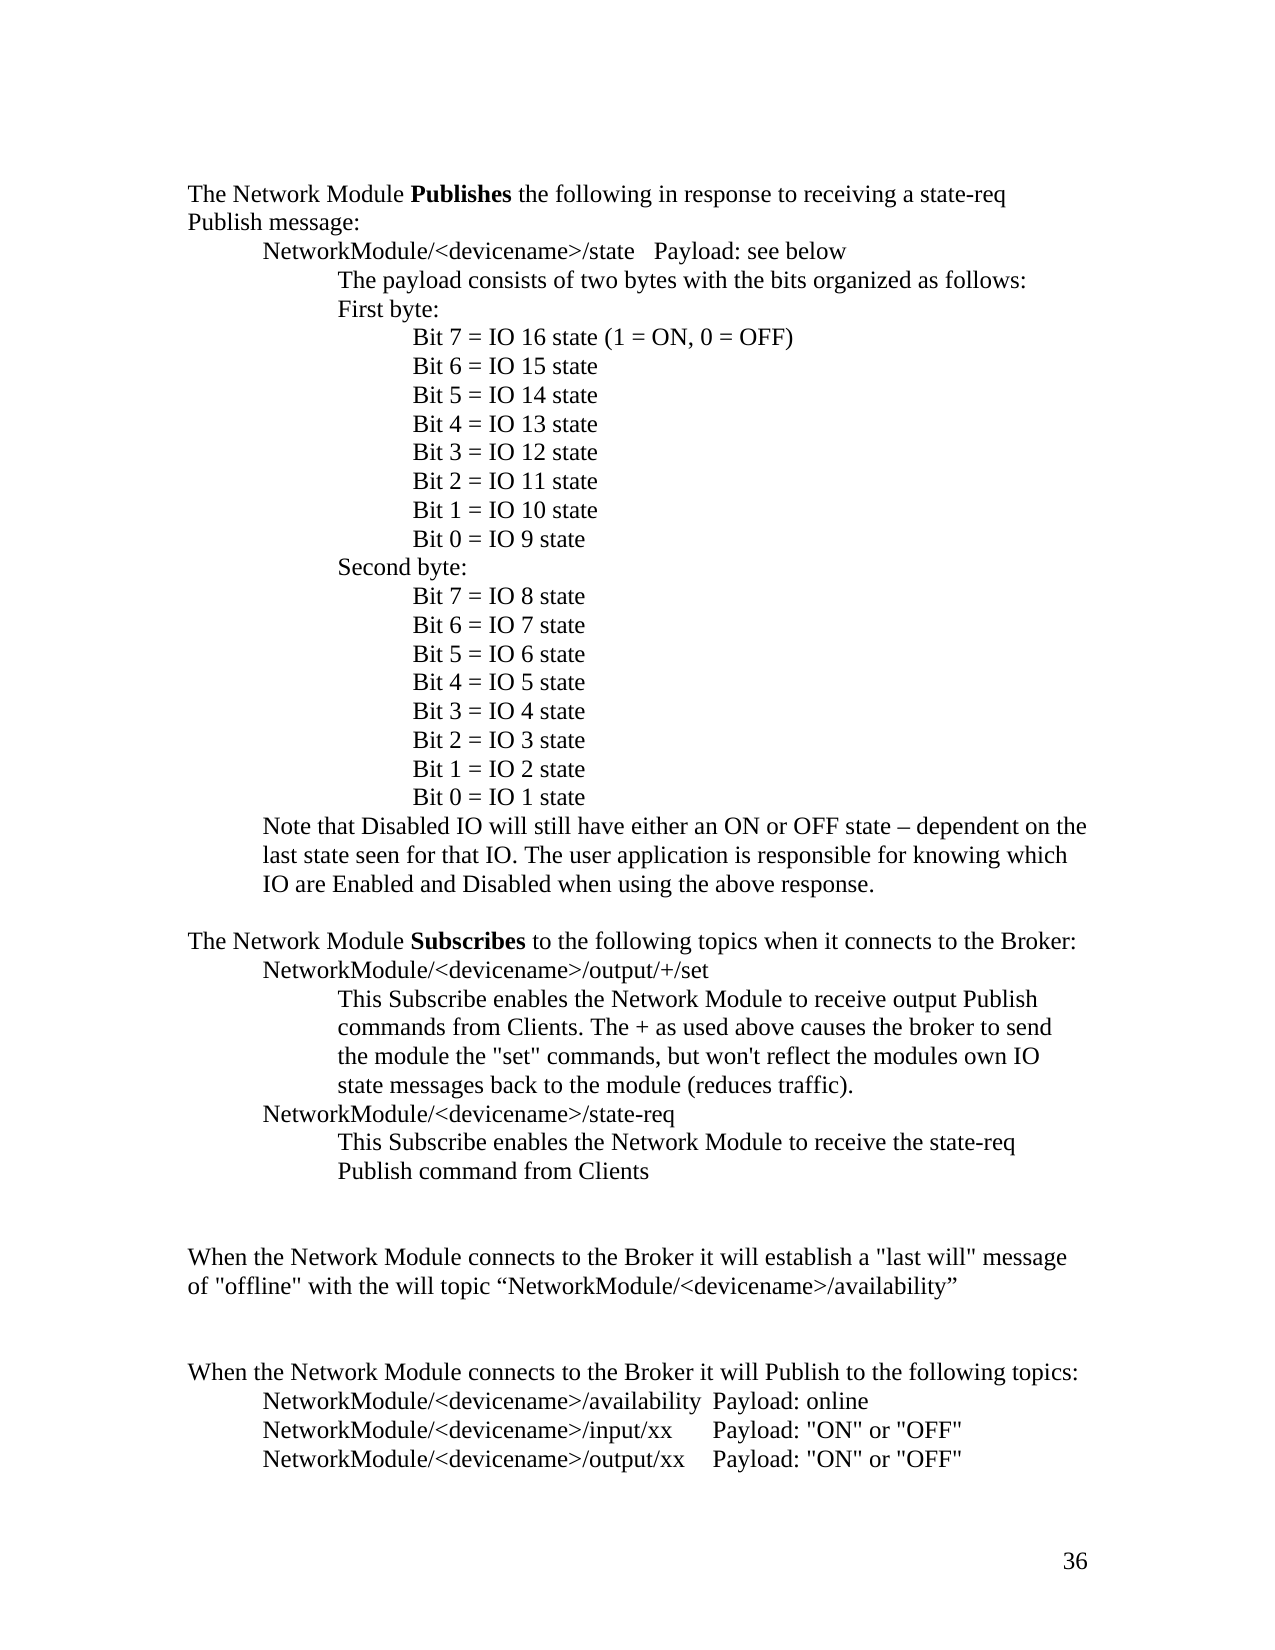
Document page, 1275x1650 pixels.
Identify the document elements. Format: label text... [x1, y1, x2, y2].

text Bit 7 = IO 8 state [412, 581, 1087, 610]
text NetworkModule/<devicename>/state Payload: see below [262, 236, 1087, 265]
text Bit 5 = IO 6 state [412, 639, 1087, 667]
text The Network Module Publishes the following in response to receiving a state-req [187, 179, 1087, 207]
text NetworkModule/<devicename>/state-req [262, 1099, 1087, 1127]
text Bit 7 = IO 16 state (1 = ON, 0 = OFF) [412, 322, 1087, 351]
text NetworkModule/<devicename>/output/+/set [262, 955, 1087, 984]
text The payload consists of two bytes with the bits organized as follows: [337, 265, 1087, 294]
text When the Network Module connects to the Broker it will Publish to the following topics: [187, 1357, 1087, 1386]
text Bit 2 = IO 3 state [412, 725, 1087, 754]
text NetworkModule/<devicename>/availability Payload: online [262, 1386, 1087, 1415]
text Bit 1 = IO 2 state [412, 754, 1087, 782]
text Note that Disabled IO will still have either an ON or OFF state – dependent on the last state seen for that IO. The user application is responsible for knowing which IO are Enabled and Disabled when using the above response. [262, 811, 1087, 897]
text Bit 3 = IO 12 state [412, 437, 1087, 466]
text Second byte: [337, 552, 1087, 581]
text This Subscribe enables the Network Module to receive output Publish commands from Clients. The + as used above causes the broker to send the module the "set" commands, but won't reflect the modules own IO state messages back to the module (reduces traffic). [337, 984, 1087, 1099]
text The Network Module Subscribes to the following topics when it connects to the Broker: [187, 926, 1087, 955]
text Bit 4 = IO 13 state [412, 409, 1087, 437]
text When the Network Module connects to the Broker it will establish a "last will" message of "offline" with the will topic “NetworkModule/<devicename>/availability” [187, 1242, 1087, 1300]
text Bit 6 = IO 7 state [412, 610, 1087, 639]
text NetworkModule/<devicename>/input/xx Payload: "ON" or "OFF" [262, 1415, 1087, 1444]
text Bit 4 = IO 5 state [412, 667, 1087, 696]
text NetworkModule/<devicename>/output/xx Payload: "ON" or "OFF" [262, 1444, 1087, 1472]
text Bit 2 = IO 11 state [412, 466, 1087, 495]
text Publish message: [187, 207, 1087, 236]
text This Subscribe enables the Network Module to receive the state-req Publish command from Clients [337, 1127, 1087, 1185]
text Bit 1 = IO 10 state [412, 495, 1087, 524]
text First byte: [337, 294, 1087, 322]
text Bit 6 = IO 15 state [412, 351, 1087, 380]
text Bit 5 = IO 14 state [412, 380, 1087, 409]
text Bit 3 = IO 4 state [412, 696, 1087, 725]
text Bit 0 = IO 1 state [412, 782, 1087, 811]
text Bit 0 = IO 9 state [412, 524, 1087, 552]
